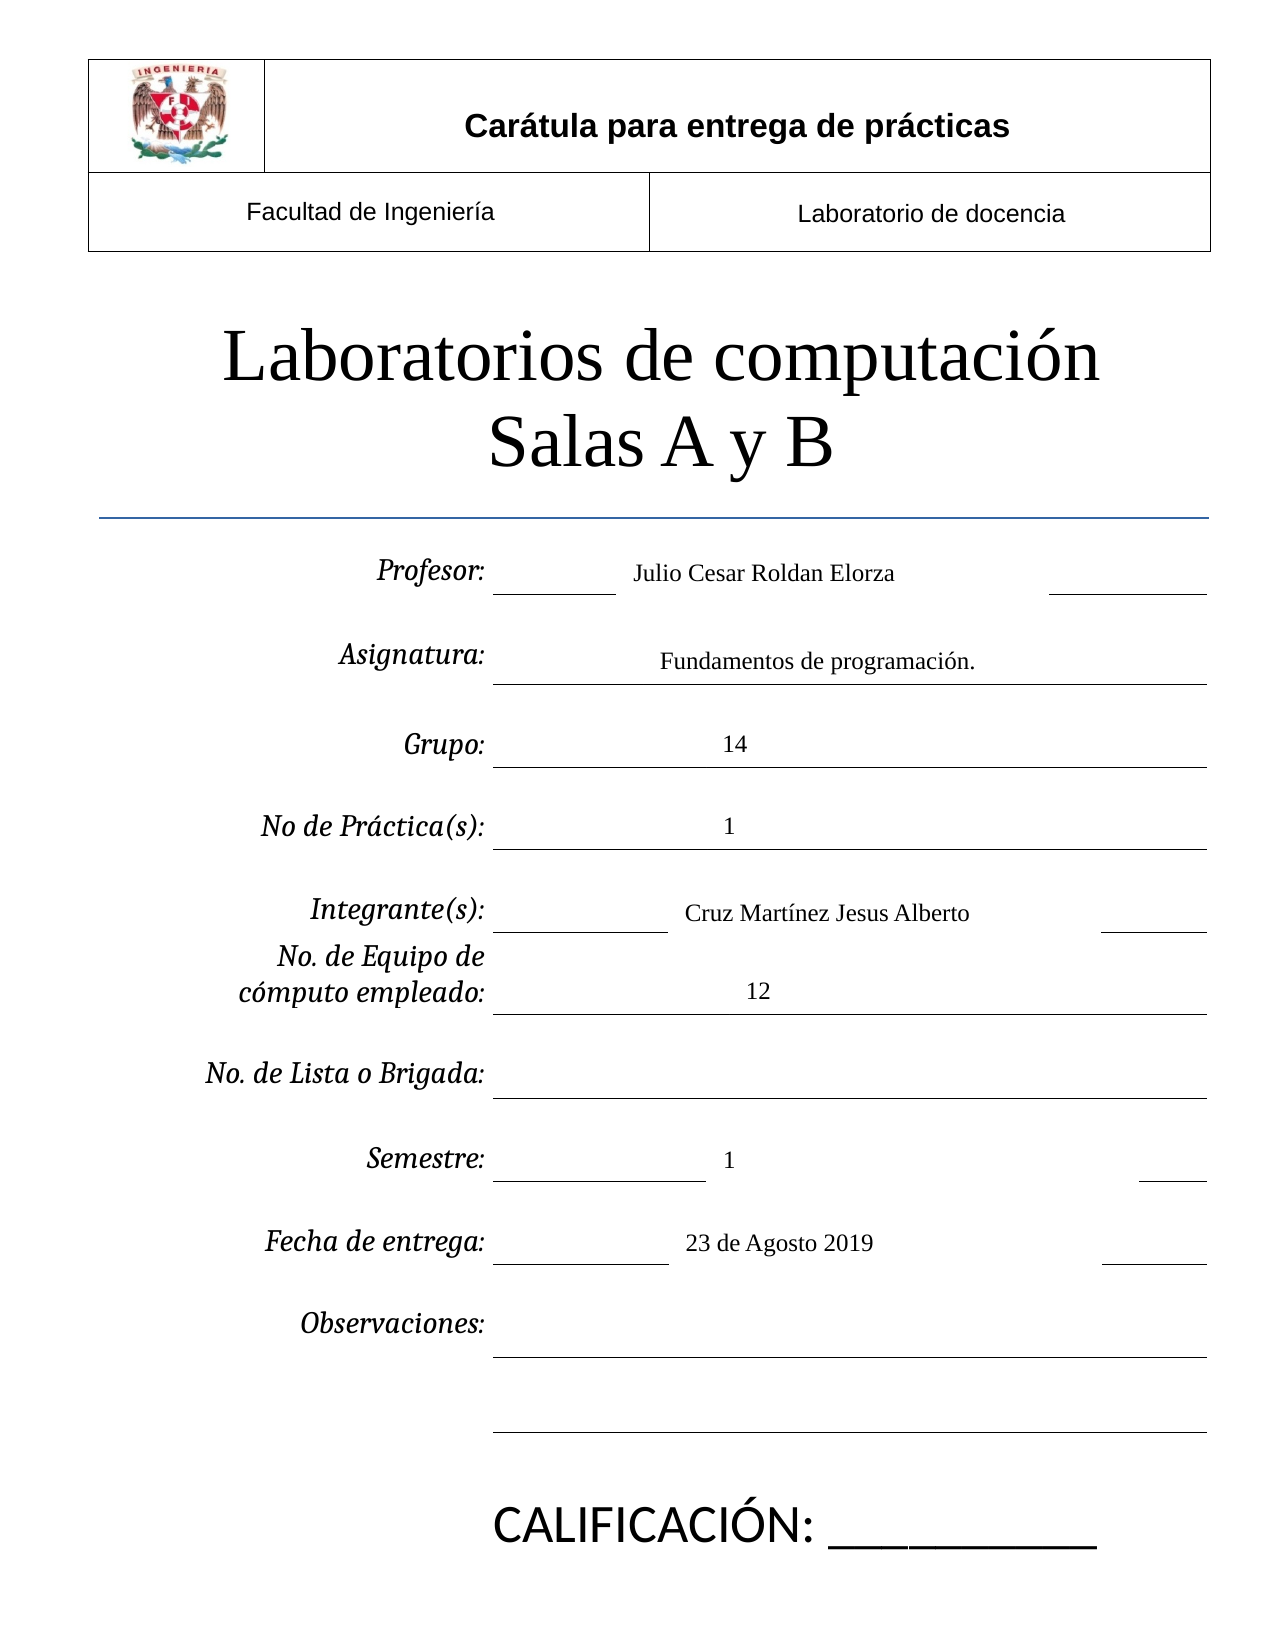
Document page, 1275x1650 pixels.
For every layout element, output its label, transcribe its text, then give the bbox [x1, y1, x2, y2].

table_cell [731, 969, 1160, 1013]
table_cell [493, 1182, 1207, 1263]
table_cell [708, 804, 1138, 848]
table_cell No de Práctica(s): [118, 766, 493, 849]
table_cell Facultad de Ingeniería [89, 173, 649, 251]
table_cell [493, 1358, 1207, 1432]
table_cell Asignatura: [118, 594, 493, 684]
table_cell Semestre: [118, 1098, 493, 1181]
table_cell Laboratorio de docencia [650, 173, 1210, 251]
table_cell [493, 1099, 1207, 1181]
table_cell [118, 1357, 493, 1432]
table_header Profesor: [118, 519, 493, 594]
table_cell [707, 722, 1137, 766]
table_cell [493, 933, 1207, 1013]
table_cell [493, 595, 1207, 684]
table_header [493, 511, 1207, 517]
table_cell [493, 1265, 1207, 1357]
table_header [118, 511, 493, 517]
table_cell [645, 639, 1074, 683]
table_cell Fecha de entrega: [118, 1181, 493, 1263]
table_cell Observaciones: [118, 1264, 493, 1357]
table_cell [493, 850, 1207, 932]
table_header [493, 519, 1207, 594]
table_header Carátula para entrega de prácticas [265, 60, 1210, 172]
table_cell [493, 1015, 1207, 1098]
table_cell [670, 890, 1099, 934]
text CALIFICACIÓN: __________ [118, 1489, 1205, 1556]
table_cell [708, 1137, 1138, 1181]
table_cell Integrante(s): [118, 849, 493, 932]
table_cell Grupo: [118, 684, 493, 766]
table_cell No. de Lista o Brigada: [118, 1014, 493, 1098]
table_cell [493, 685, 1207, 766]
table_cell [493, 768, 1207, 849]
table_cell [671, 1221, 1100, 1264]
text Laboratorios de computación [118, 310, 1205, 396]
text Salas A y B [118, 396, 1205, 482]
table_header [89, 60, 264, 172]
table_cell No. de Equipo de cómputo empleado: [118, 932, 493, 1013]
table_header [618, 550, 1048, 594]
